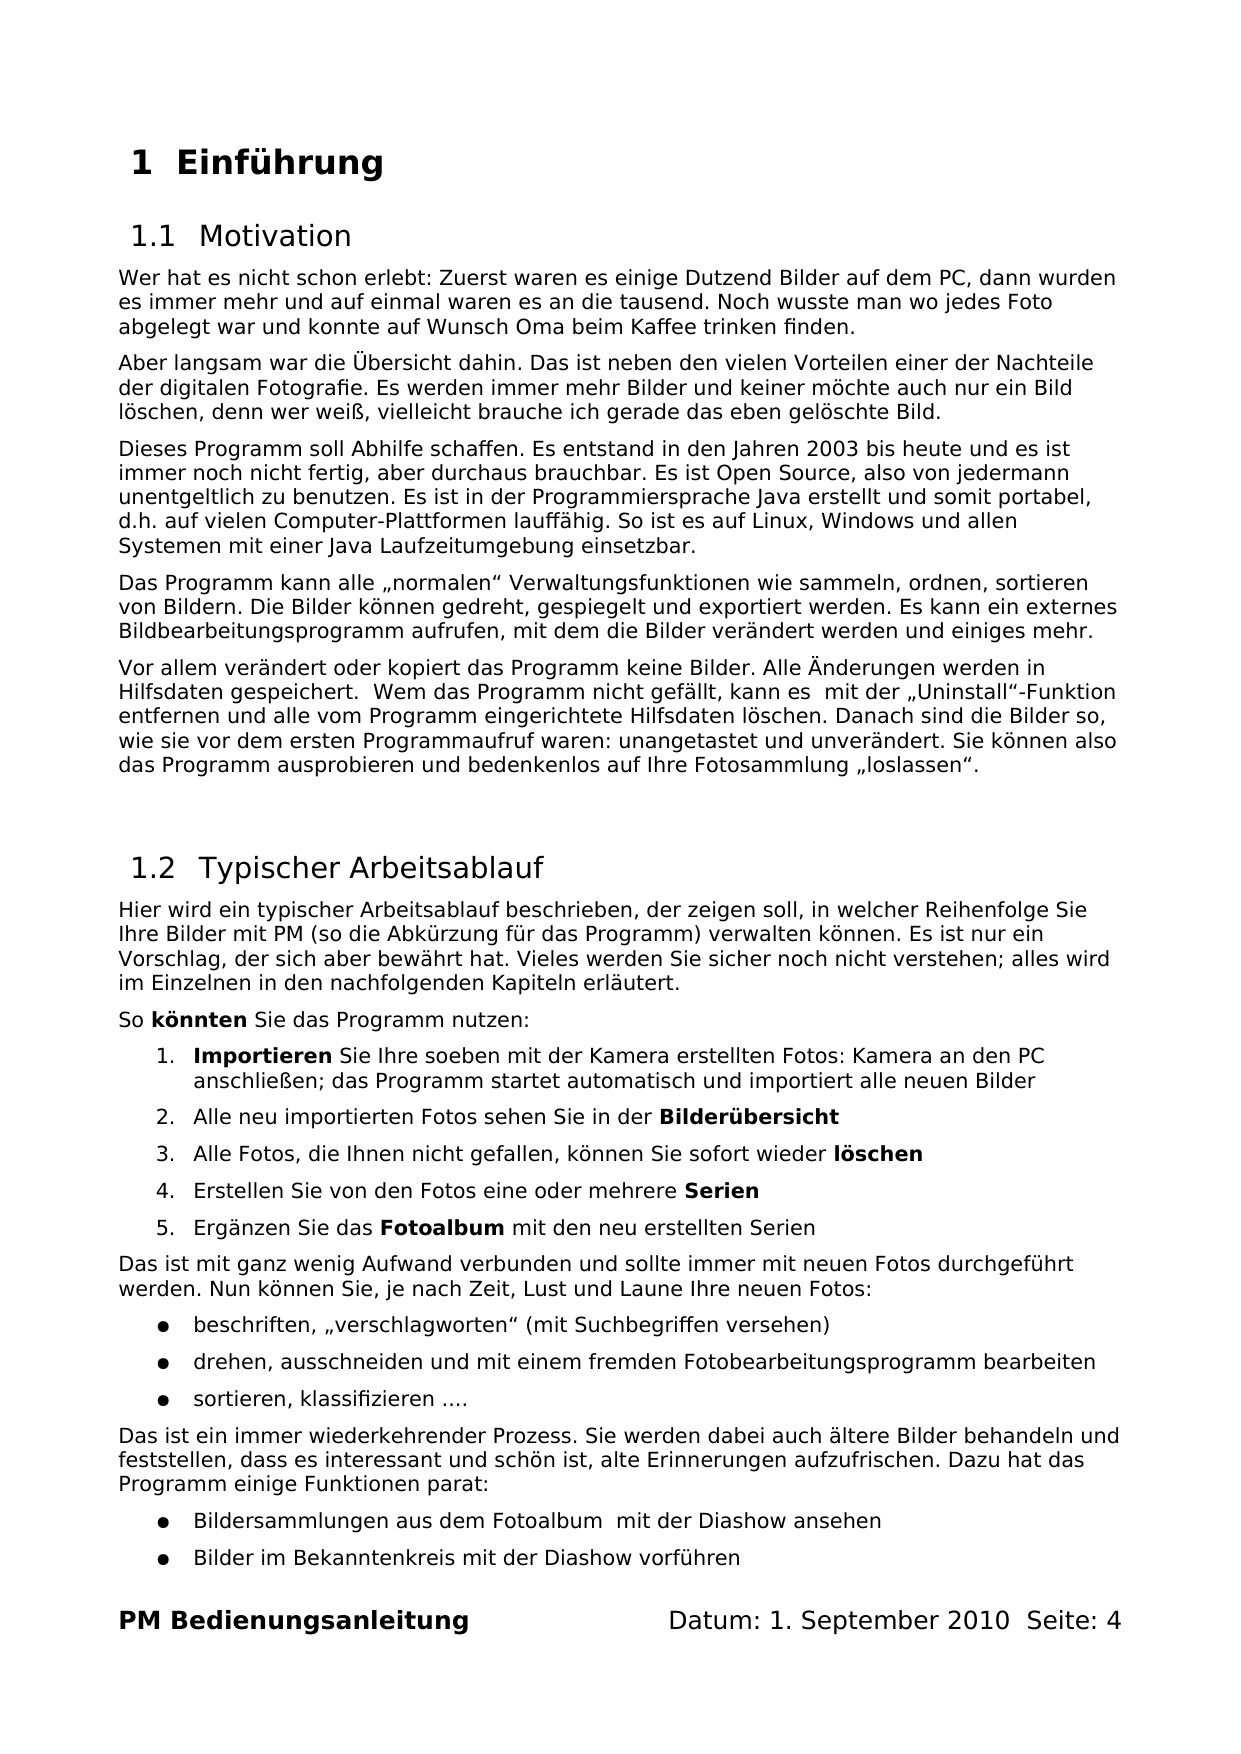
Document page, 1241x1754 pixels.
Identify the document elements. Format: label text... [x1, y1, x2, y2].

list drehen, ausschneiden und mit einem fremden Fotobearbeitungsprogramm bearbeiten [156, 1350, 1122, 1374]
text Das Programm kann alle „normalen“ Verwaltungsfunktionen wie sammeln, ordnen, sortieren von Bildern. Die Bilder können gedreht, gespiegelt und exportiert werden. Es kann ein externes Bildbearbeitungsprogramm aufrufen, mit dem die Bilder verändert werden und einiges mehr. [118, 571, 1122, 643]
subtitle Typischer Arbeitsablauf [130, 852, 1122, 886]
list beschriften, „verschlagworten“ (mit Suchbegriffen versehen) [156, 1313, 1122, 1338]
text Hier wird ein typischer Arbeitsablauf beschrieben, der zeigen soll, in welcher Reihenfolge Sie Ihre Bilder mit PM (so die Abkürzung für das Programm) verwalten können. Es ist nur ein Vorschlag, der sich aber bewährt hat. Vieles werden Sie sicher noch nicht verstehen; alles wird im Einzelnen in den nachfolgenden Kapiteln erläutert. [118, 898, 1122, 995]
text Vor allem verändert oder kopiert das Programm keine Bilder. Alle Änderungen werden in Hilfsdaten gespeichert. Wem das Programm nicht gefällt, kann es mit der „Uninstall“-Funktion entfernen und alle vom Programm eingerichtete Hilfsdaten löschen. Danach sind die Bilder so, wie sie vor dem ersten Programmaufruf waren: unangetastet und unverändert. Sie können also das Programm ausprobieren und bedenkenlos auf Ihre Fotosammlung „loslassen“. [118, 656, 1122, 777]
list Erstellen Sie von den Fotos eine oder mehrere Serien [156, 1179, 1122, 1203]
text Das ist ein immer wiederkehrender Prozess. Sie werden dabei auch ältere Bilder behandeln und feststellen, dass es interessant und schön ist, alte Erinnerungen aufzufrischen. Dazu hat das Programm einige Funktionen parat: [118, 1424, 1122, 1497]
list Ergänzen Sie das Fotoalbum mit den neu erstellten Serien [156, 1216, 1122, 1240]
list Bildersammlungen aus dem Fotoalbum mit der Diashow ansehen [156, 1509, 1122, 1533]
text Aber langsam war die Übersicht dahin. Das ist neben den vielen Vorteilen einer der Nachteile der digitalen Fotografie. Es werden immer mehr Bilder und keiner möchte auch nur ein Bild löschen, denn wer weiß, vielleicht brauche ich gerade das eben gelöschte Bild. [118, 351, 1122, 424]
subtitle Einführung [130, 143, 1122, 182]
list Bilder im Bekanntenkreis mit der Diashow vorführen [156, 1546, 1122, 1570]
list Alle neu importierten Fotos sehen Sie in der Bilderübersicht [156, 1105, 1122, 1130]
list Importieren Sie Ihre soeben mit der Kamera erstellten Fotos: Kamera an den PC anschließen; das Programm startet automatisch und importiert alle neuen Bilder [156, 1044, 1122, 1093]
text Dieses Programm soll Abhilfe schaffen. Es entstand in den Jahren 2003 bis heute und es ist immer noch nicht fertig, aber durchaus brauchbar. Es ist Open Source, also von jedermann unentgeltlich zu benutzen. Es ist in der Programmiersprache Java erstellt und somit portabel, d.h. auf vielen Computer-Plattformen lauffähig. So ist es auf Linux, Windows und allen Systemen mit einer Java Laufzeitumgebung einsetzbar. [118, 437, 1122, 558]
text So könnten Sie das Programm nutzen: [118, 1008, 1122, 1032]
list sortieren, klassifizieren .... [156, 1387, 1122, 1411]
text Das ist mit ganz wenig Aufwand verbunden und sollte immer mit neuen Fotos durchgeführt werden. Nun können Sie, je nach Zeit, Lust und Laune Ihre neuen Fotos: [118, 1252, 1122, 1301]
list Alle Fotos, die Ihnen nicht gefallen, können Sie sofort wieder löschen [156, 1142, 1122, 1166]
subtitle Motivation [130, 220, 1122, 254]
text Wer hat es nicht schon erlebt: Zuerst waren es einige Dutzend Bilder auf dem PC, dann wurden es immer mehr und auf einmal waren es an die tausend. Noch wusste man wo jedes Foto abgelegt war und konnte auf Wunsch Oma beim Kaffee trinken finden. [118, 266, 1122, 339]
